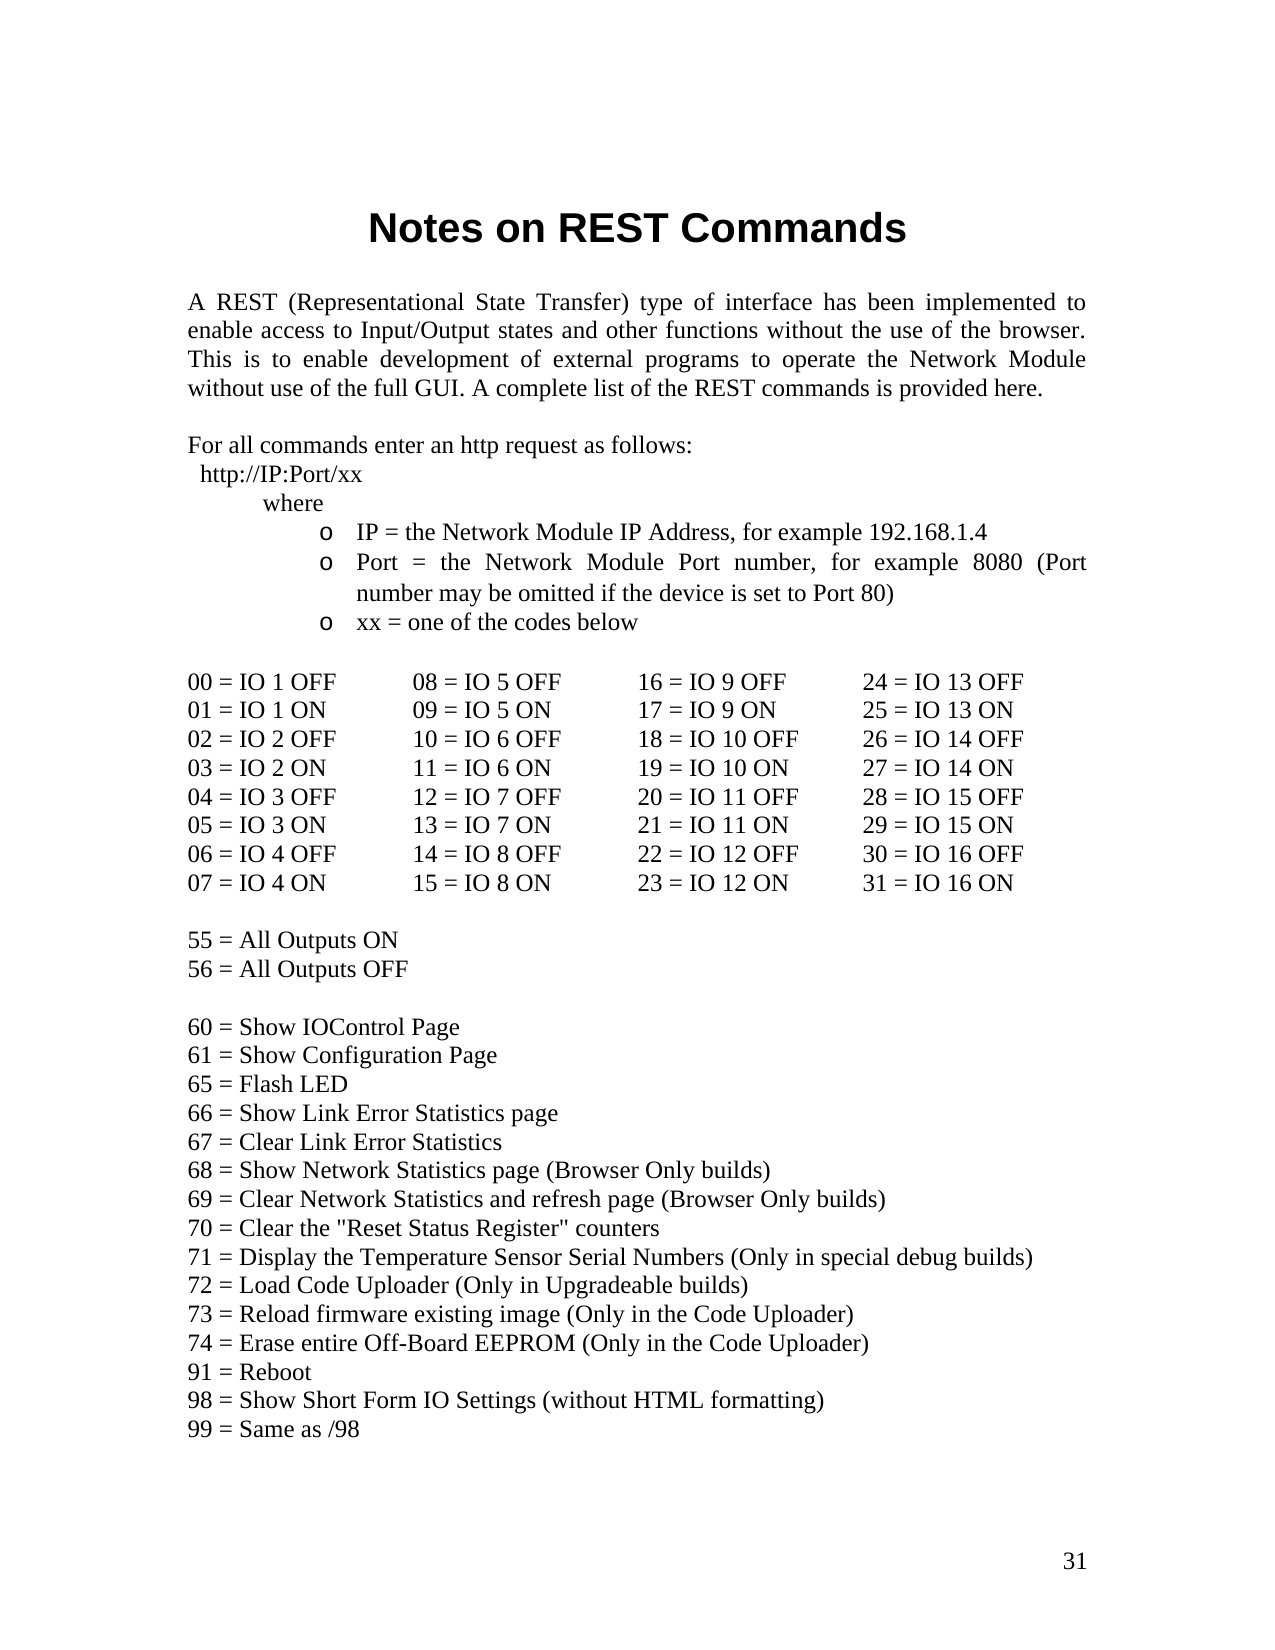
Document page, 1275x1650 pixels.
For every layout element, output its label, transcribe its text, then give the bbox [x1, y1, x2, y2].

text 03 = IO 2 ON 11 = IO 6 ON 19 = IO 10 ON 27 = IO 14 ON [187, 753, 1087, 782]
text 68 = Show Network Statistics page (Browser Only builds) [187, 1155, 1087, 1184]
text 00 = IO 1 OFF 08 = IO 5 OFF 16 = IO 9 OFF 24 = IO 13 OFF [187, 667, 1087, 695]
text 60 = Show IOControl Page [187, 1012, 1087, 1040]
text 72 = Load Code Uploader (Only in Upgradeable builds) [187, 1270, 1087, 1299]
text 99 = Same as /98 [187, 1414, 1087, 1443]
list xx = one of the codes below [319, 607, 1087, 638]
list Port = the Network Module Port number, for example 8080 (Port number may be omitted if the device is set to Port 80) [319, 547, 1087, 607]
text 74 = Erase entire Off-Board EEPROM (Only in the Code Uploader) [187, 1328, 1087, 1357]
text 04 = IO 3 OFF 12 = IO 7 OFF 20 = IO 11 OFF 28 = IO 15 OFF [187, 782, 1087, 810]
text 07 = IO 4 ON 15 = IO 8 ON 23 = IO 12 ON 31 = IO 16 ON [187, 868, 1087, 897]
text http://IP:Port/xx [187, 459, 1087, 488]
list IP = the Network Module IP Address, for example 192.168.1.4 [319, 517, 1087, 547]
text 98 = Show Short Form IO Settings (without HTML formatting) [187, 1385, 1087, 1414]
text 71 = Display the Temperature Sensor Serial Numbers (Only in special debug builds) [187, 1242, 1087, 1270]
text 56 = All Outputs OFF [187, 954, 1087, 983]
text 61 = Show Configuration Page [187, 1040, 1087, 1069]
text 55 = All Outputs ON [187, 925, 1087, 954]
text 66 = Show Link Error Statistics page [187, 1098, 1087, 1127]
text 69 = Clear Network Statistics and refresh page (Browser Only builds) [187, 1184, 1087, 1213]
text 05 = IO 3 ON 13 = IO 7 ON 21 = IO 11 ON 29 = IO 15 ON [187, 810, 1087, 839]
text 91 = Reboot [187, 1357, 1087, 1385]
text 67 = Clear Link Error Statistics [187, 1127, 1087, 1155]
text 02 = IO 2 OFF 10 = IO 6 OFF 18 = IO 10 OFF 26 = IO 14 OFF [187, 724, 1087, 753]
text 65 = Flash LED [187, 1069, 1087, 1098]
text 73 = Reload firmware existing image (Only in the Code Uploader) [187, 1299, 1087, 1328]
text 01 = IO 1 ON 09 = IO 5 ON 17 = IO 9 ON 25 = IO 13 ON [187, 695, 1087, 724]
text 06 = IO 4 OFF 14 = IO 8 OFF 22 = IO 12 OFF 30 = IO 16 OFF [187, 839, 1087, 868]
text where [262, 488, 1087, 517]
text For all commands enter an http request as follows: [187, 430, 1087, 459]
subtitle Notes on REST Commands [187, 204, 1087, 252]
text 70 = Clear the "Reset Status Register" counters [187, 1213, 1087, 1242]
text A REST (Representational State Transfer) type of interface has been implemented to enable access to Input/Output states and other functions without the use of the browser. This is to enable development of external programs to operate the Network Module without use of the full GUI. A complete list of the REST commands is provided here. [187, 287, 1087, 402]
